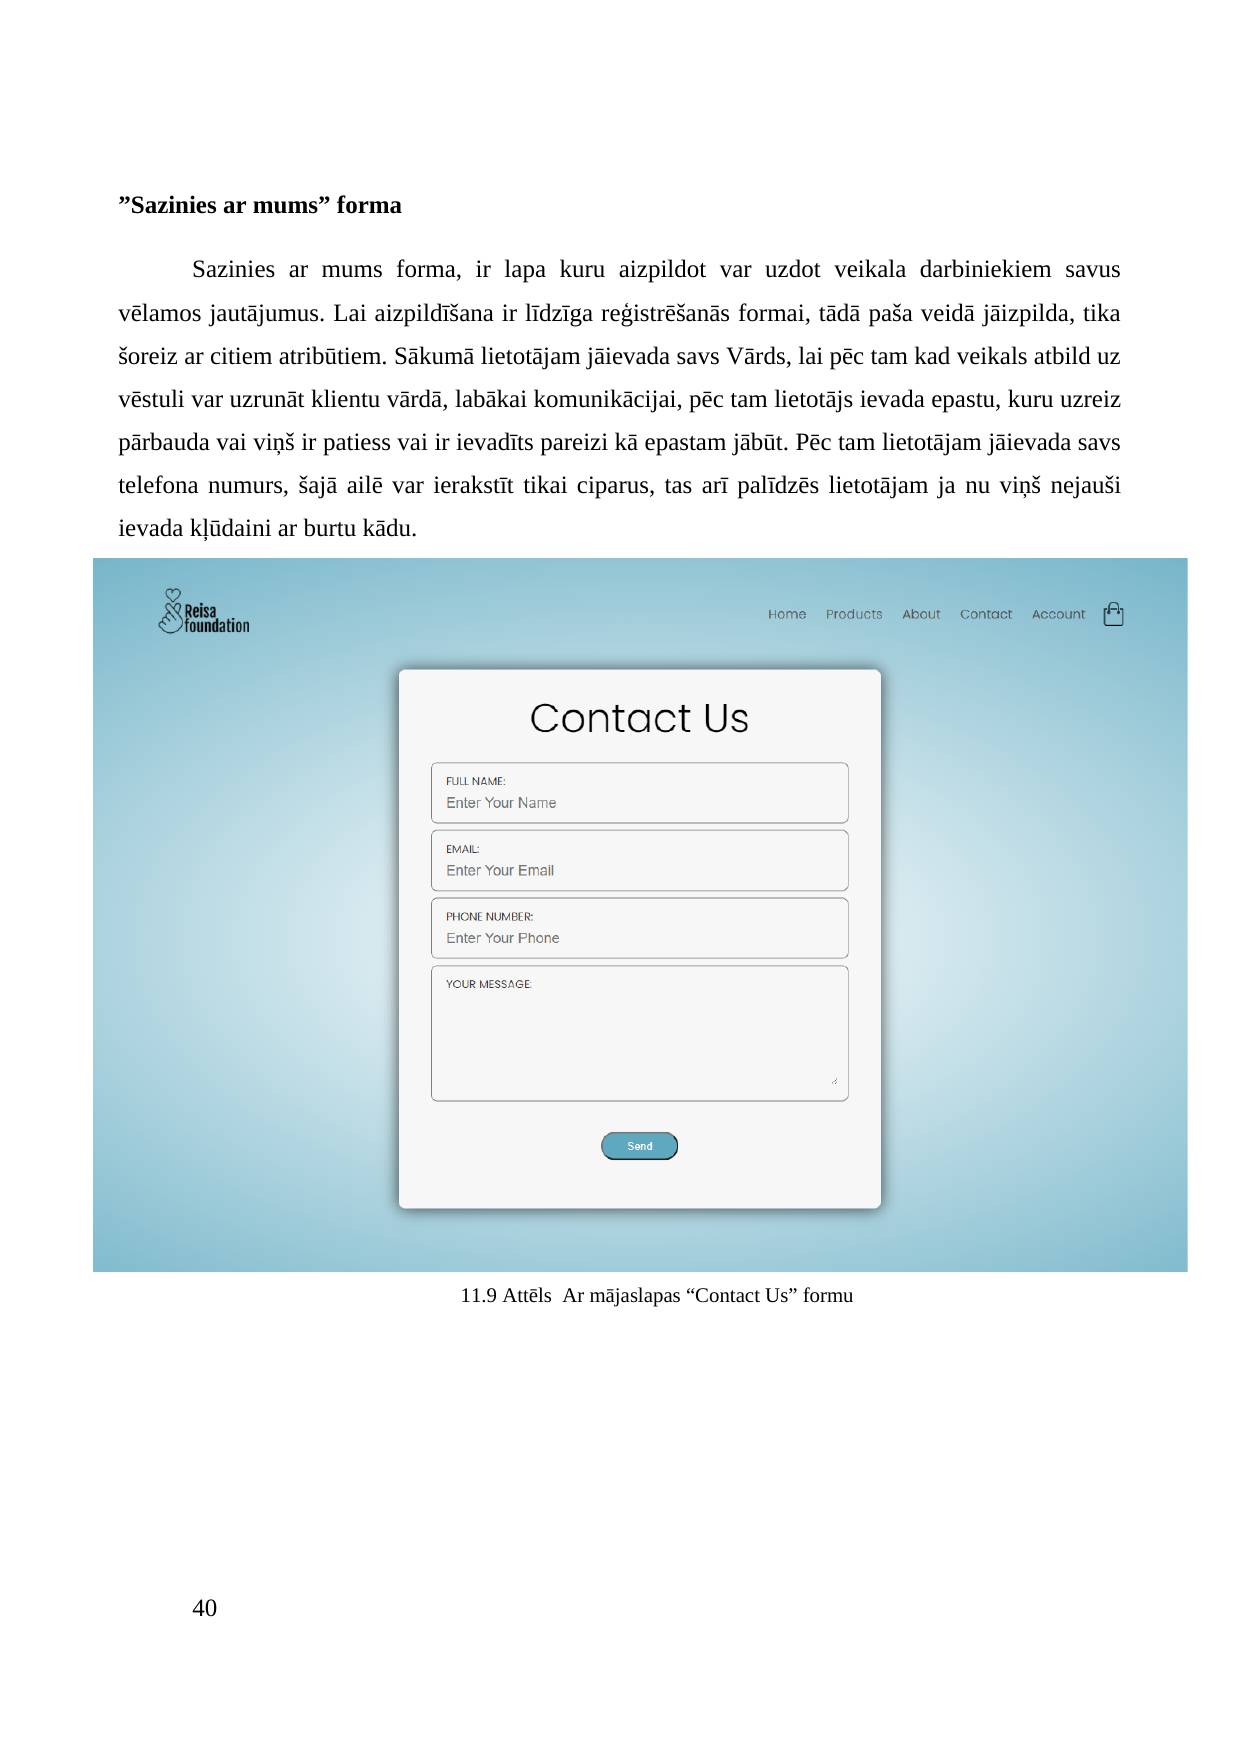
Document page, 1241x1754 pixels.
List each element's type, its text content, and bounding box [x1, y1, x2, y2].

text Sazinies ar mums forma, ir lapa kuru aizpildot var uzdot veikala darbiniekiem savus vēlamos jautājumus. Lai aizpildīšana ir līdzīga reģistrēšanās formai, tādā paša veidā jāizpilda, tika šoreiz ar citiem atribūtiem. Sākumā lietotājam jāievada savs Vārds, lai pēc tam kad veikals atbild uz vēstuli var uzrunāt klientu vārdā, labākai komunikācijai, pēc tam lietotājs ievada epastu, kuru uzreiz pārbauda vai viņš ir patiess vai ir ievadīts pareizi kā epastam jābūt. Pēc tam lietotājam jāievada savs telefona numurs, šajā ailē var ierakstīt tikai ciparus, tas arī palīdzēs lietotājam ja nu viņš nejauši ievada kļūdaini ar burtu kādu. [118, 254, 1122, 542]
text 11.9 Attēls Ar mājaslapas “Contact Us” formu [118, 1272, 1122, 1307]
picture [93, 558, 1188, 1272]
text ”Sazinies ar mums” forma [118, 191, 1122, 219]
